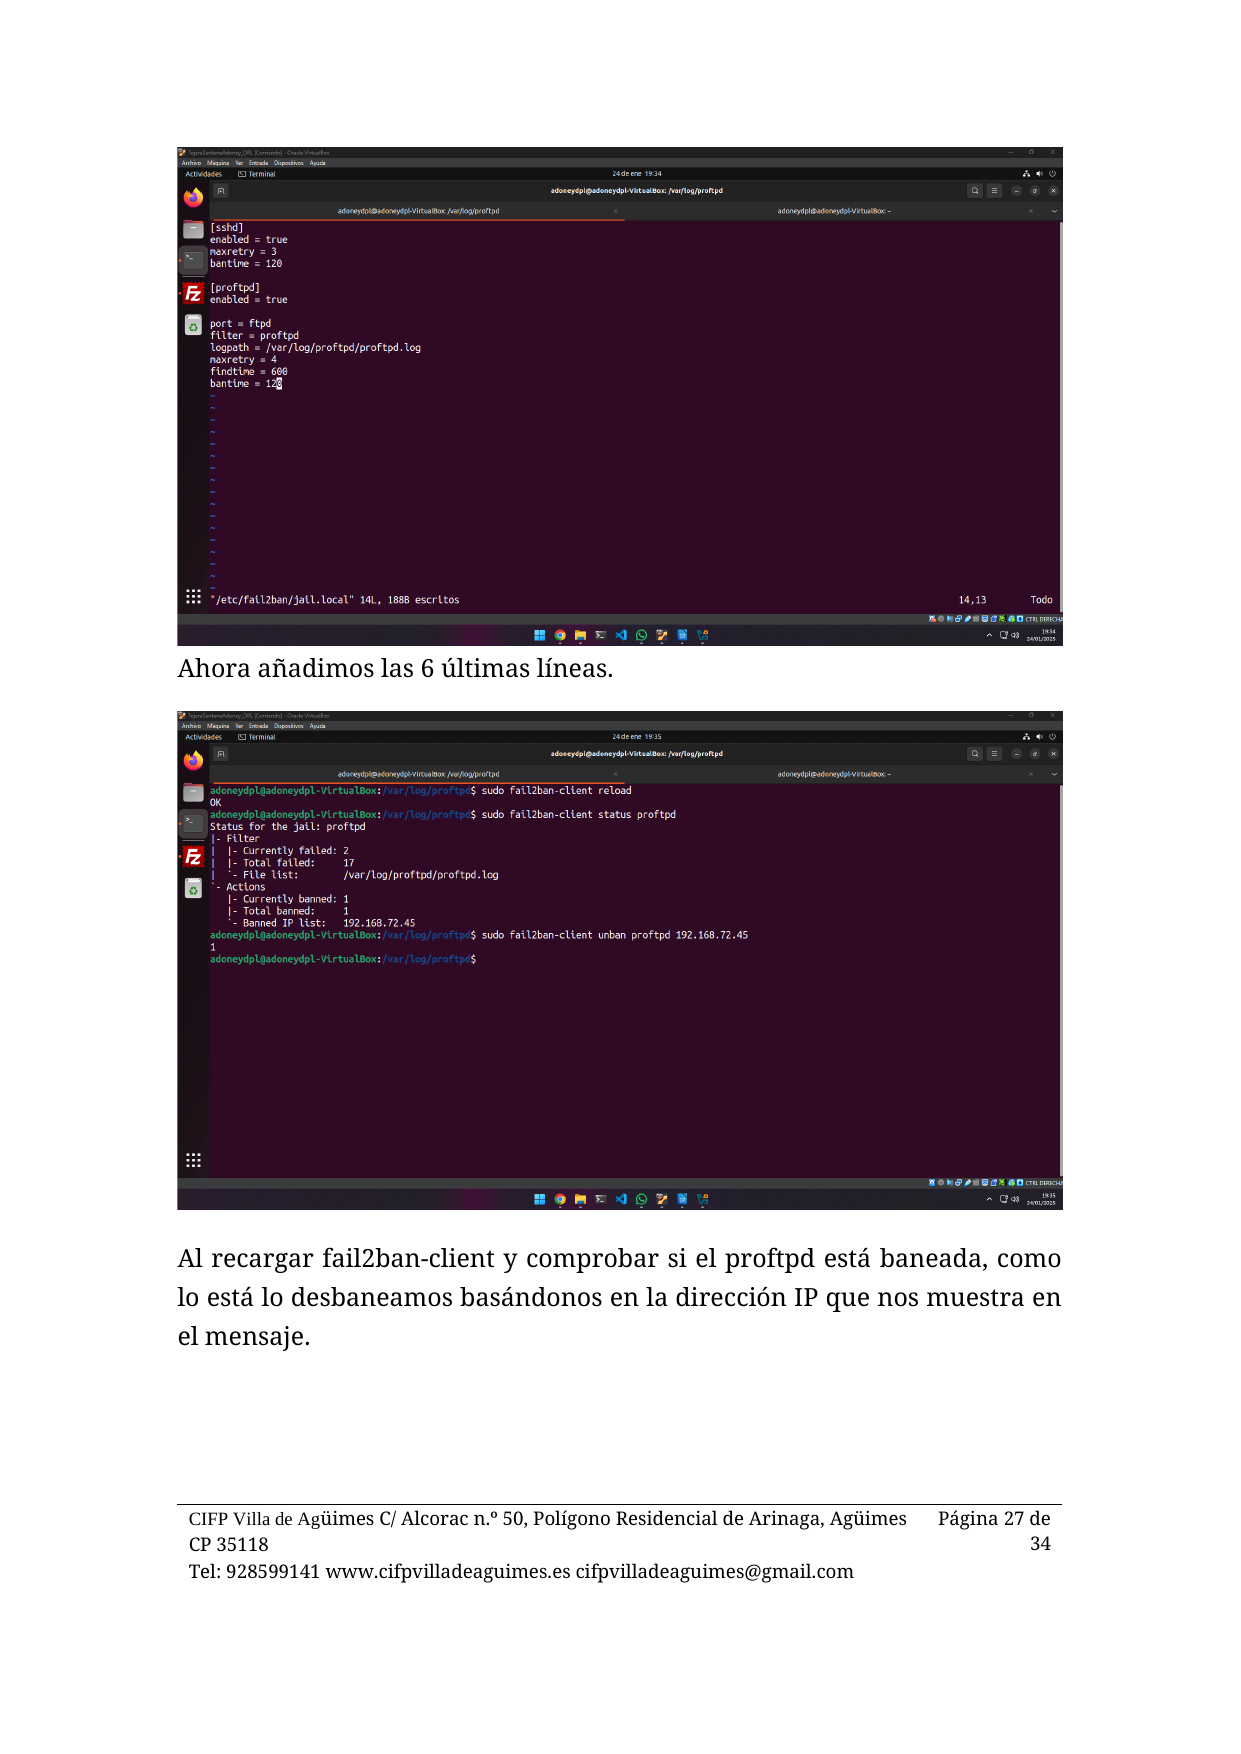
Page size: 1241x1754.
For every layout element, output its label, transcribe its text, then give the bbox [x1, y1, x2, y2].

picture [177, 147, 1063, 646]
text Ahora añadimos las 6 últimas líneas. [177, 646, 1063, 685]
text Al recargar fail2ban-client y comprobar si el proftpd está baneada, como lo está lo desbaneamos basándonos en la dirección IP que nos muestra en el mensaje. [177, 1210, 1063, 1353]
picture [177, 711, 1063, 1210]
